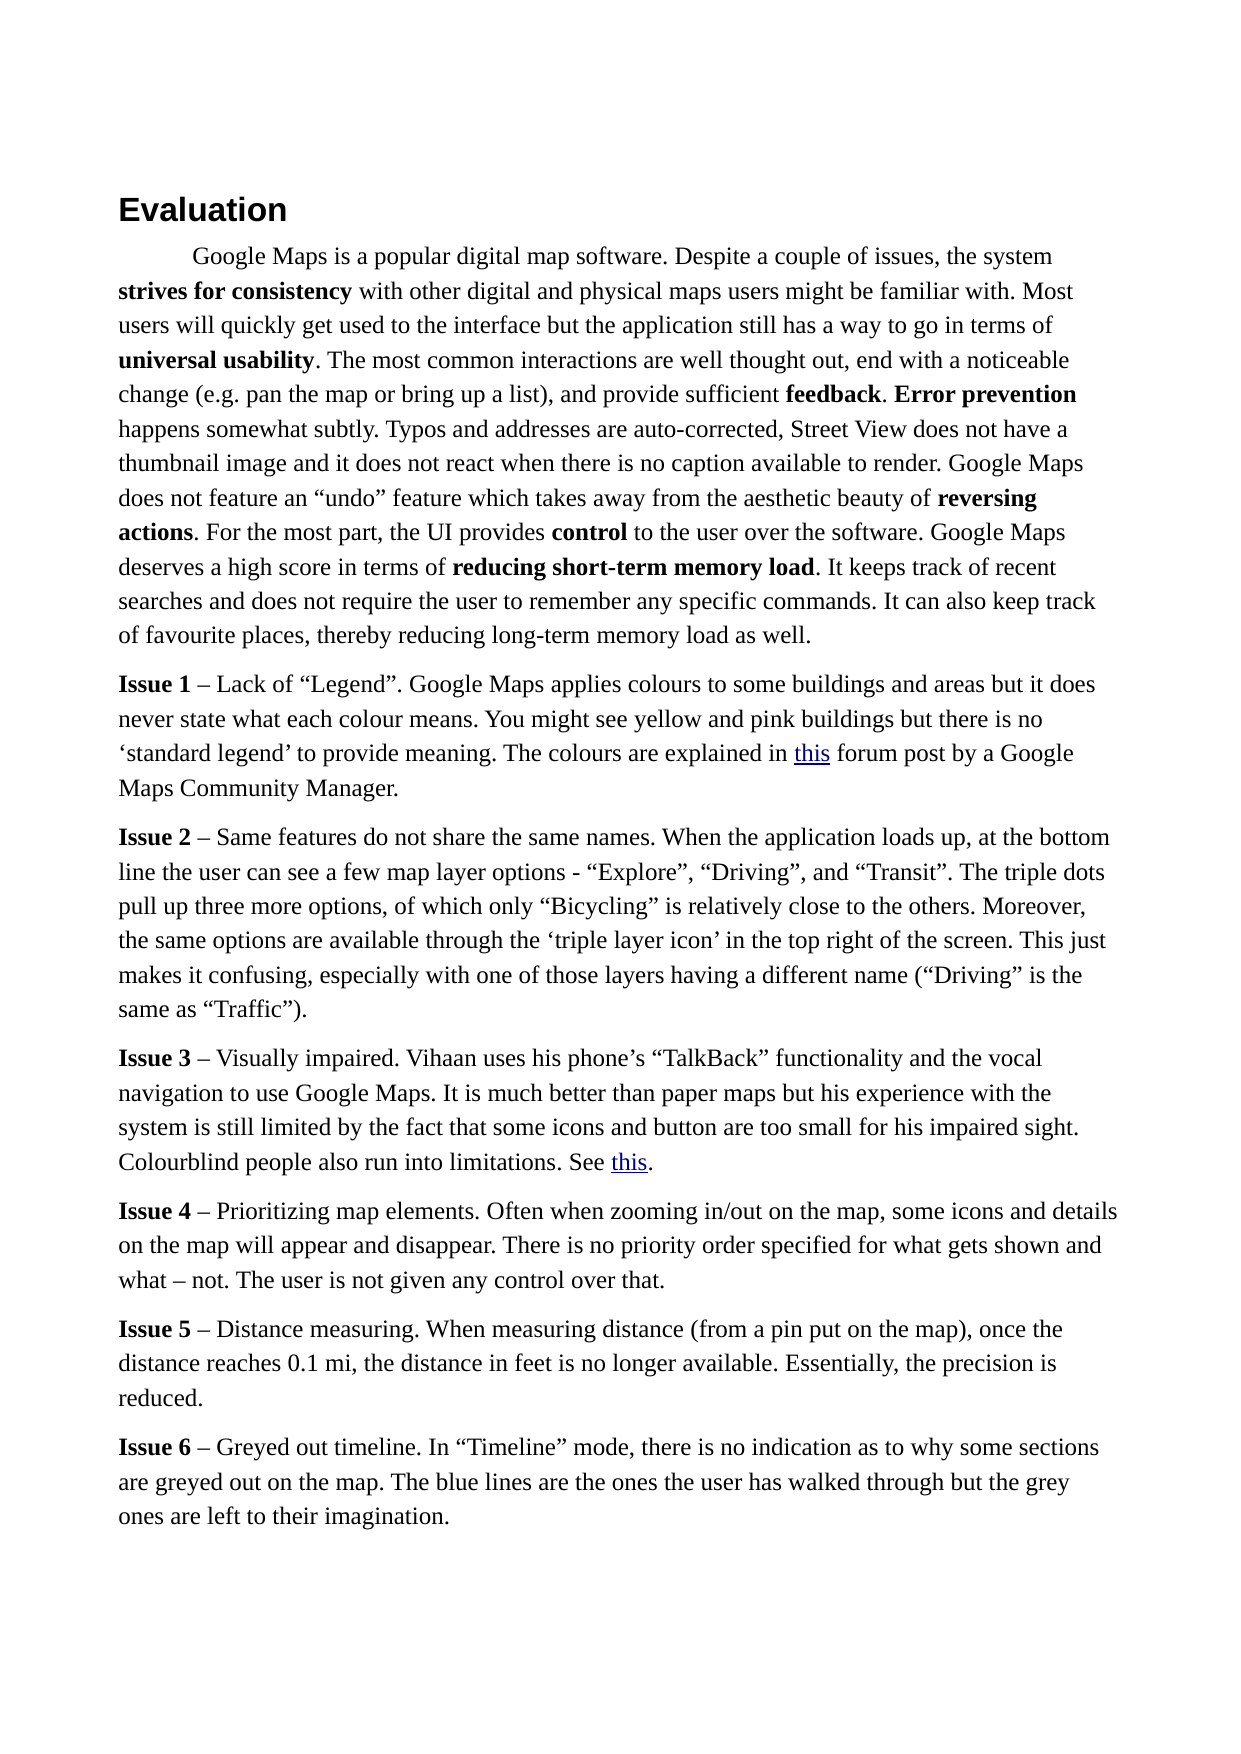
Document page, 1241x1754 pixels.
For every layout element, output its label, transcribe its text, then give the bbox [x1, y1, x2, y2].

text Issue 1 – Lack of “Legend”. Google Maps applies colours to some buildings and areas but it does never state what each colour means. You might see yellow and pink buildings but there is no ‘standard legend’ to provide meaning. The colours are explained in this forum post by a Google Maps Community Manager. [118, 669, 1122, 802]
subtitle Evaluation [118, 190, 1122, 229]
text Issue 3 – Visually impaired. Vihaan uses his phone’s “TalkBack” functionality and the vocal navigation to use Google Maps. It is much better than paper maps but his experience with the system is still limited by the fact that some icons and button are too small for his impaired sight. Colourblind people also run into limitations. See this. [118, 1043, 1122, 1176]
text Issue 6 – Greyed out timeline. In “Timeline” mode, there is no indication as to why some sections are greyed out on the map. The blue lines are the ones the user has walked through but the grey ones are left to their imagination. [118, 1432, 1122, 1530]
text Issue 2 – Same features do not share the same names. When the application loads up, at the bottom line the user can see a few map layer options - “Explore”, “Driving”, and “Transit”. The triple dots pull up three more options, of which only “Bicycling” is relatively close to the others. Moreover, the same options are available through the ‘triple layer icon’ in the top right of the screen. This just makes it confusing, especially with one of those layers having a different name (“Driving” is the same as “Traffic”). [118, 822, 1122, 1023]
text Issue 5 – Distance measuring. When measuring distance (from a pin put on the map), once the distance reaches 0.1 mi, the distance in feet is no longer available. Essentially, the precision is reduced. [118, 1314, 1122, 1412]
text Issue 4 – Prioritizing map elements. Often when zooming in/out on the map, some icons and details on the map will appear and disappear. There is no priority order specified for what gets shown and what – not. The user is not given any control over that. [118, 1196, 1122, 1294]
text Google Maps is a popular digital map software. Despite a couple of issues, the system strives for consistency with other digital and physical maps users might be familiar with. Most users will quickly get used to the interface but the application still has a way to go in terms of universal usability. The most common interactions are well thought out, end with a noticeable change (e.g. pan the map or bring up a list), and provide sufficient feedback. Error prevention happens somewhat subtly. Typos and addresses are auto-corrected, Street View does not have a thumbnail image and it does not react when there is no caption available to render. Google Maps does not feature an “undo” feature which takes away from the aesthetic beauty of reversing actions. For the most part, the UI provides control to the user over the software. Google Maps deserves a high score in terms of reducing short-term memory load. It keeps track of recent searches and does not require the user to remember any specific commands. It can also keep track of favourite places, thereby reducing long-term memory load as well. [118, 241, 1122, 649]
